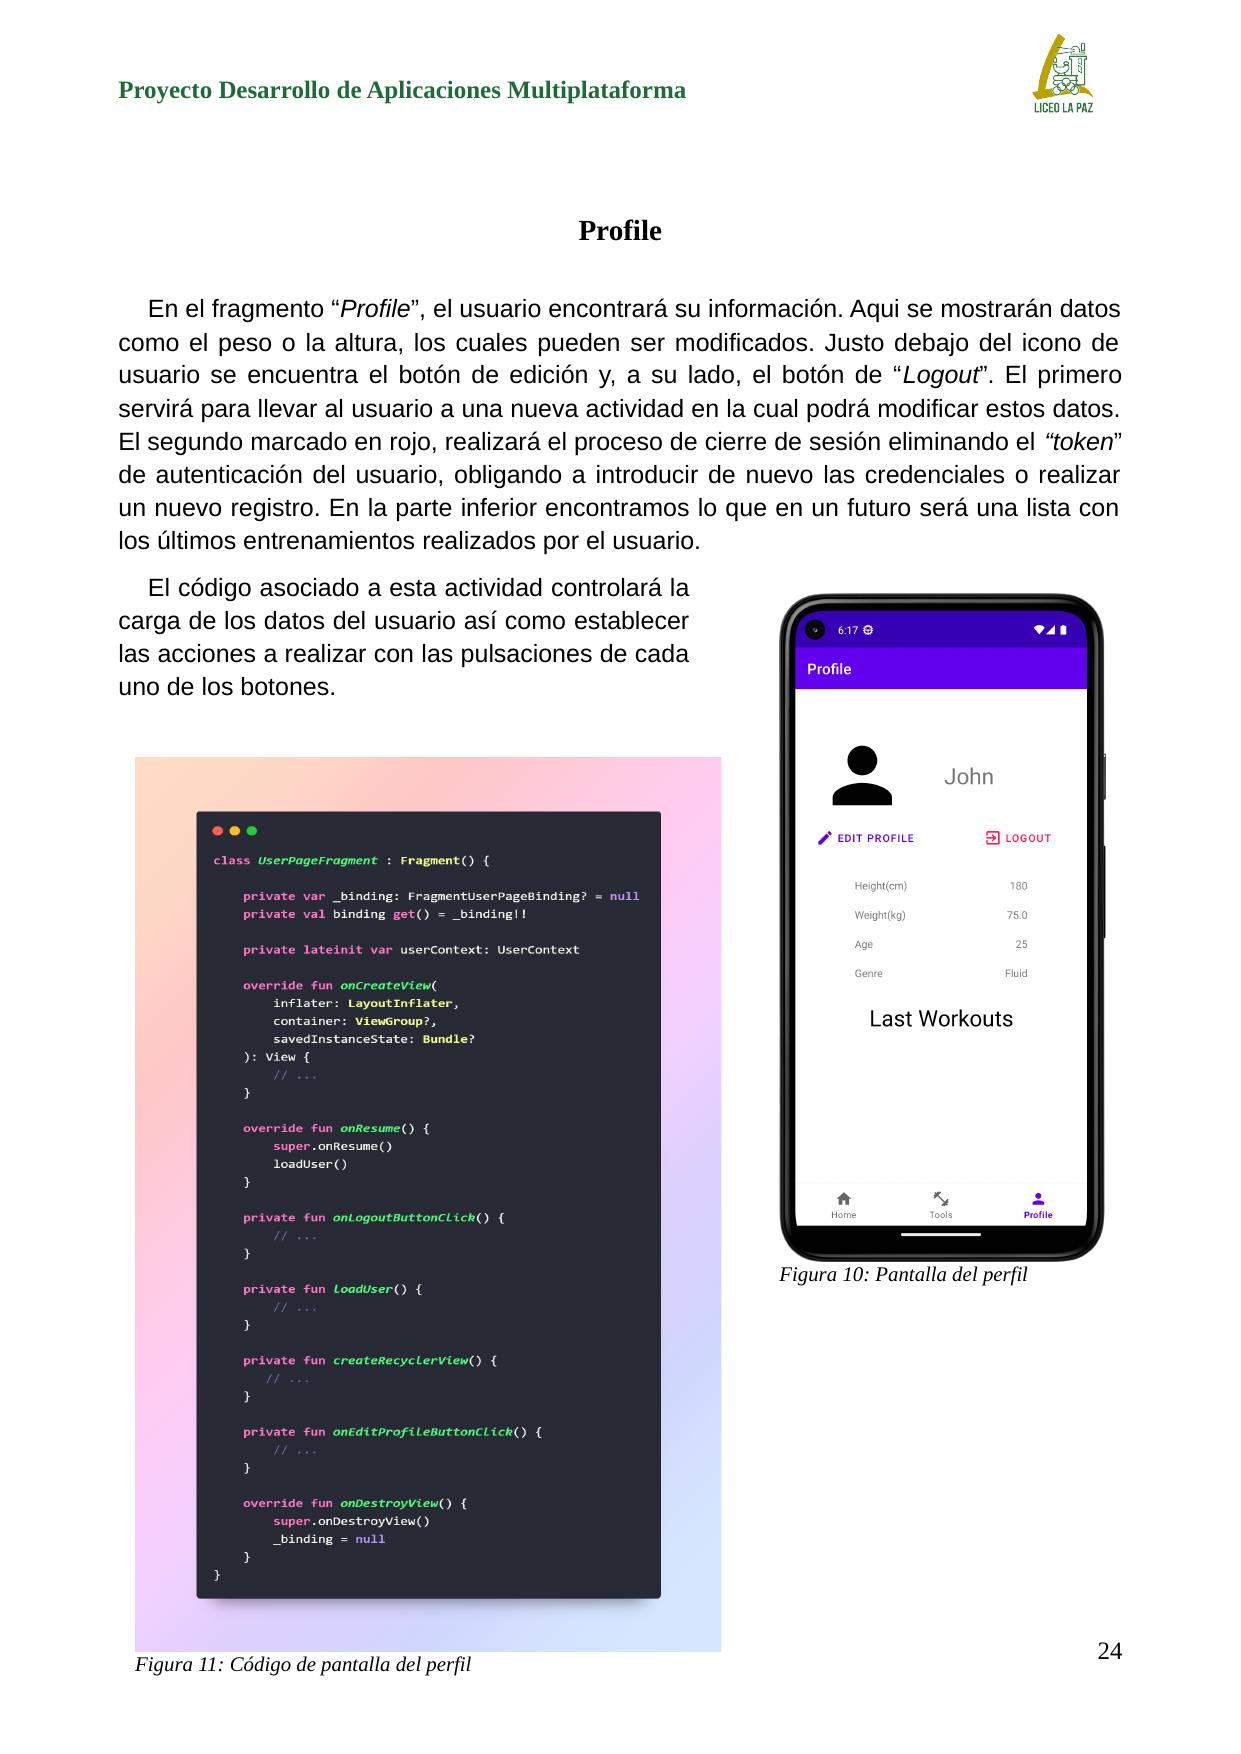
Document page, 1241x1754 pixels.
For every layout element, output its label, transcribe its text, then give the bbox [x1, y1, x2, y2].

text Figura 10: Pantalla del perfil [779, 1262, 1106, 1286]
text En el fragmento “Profile”, el usuario encontrará su información. Aqui se mostrarán datos como el peso o la altura, los cuales pueden ser modificados. Justo debajo del icono de usuario se encuentra el botón de edición y, a su lado, el botón de “Logout”. El primero servirá para llevar al usuario a una nueva actividad en la cual podrá modificar estos datos. El segundo marcado en rojo, realizará el proceso de cierre de sesión eliminando el “token” de autenticación del usuario, obligando a introducir de nuevo las credenciales o realizar un nuevo registro. En la parte inferior encontramos lo que en un futuro será una lista con los últimos entrenamientos realizados por el usuario. [118, 294, 1122, 554]
picture [135, 757, 722, 1652]
picture [1025, 26, 1100, 121]
text El código asociado a esta actividad controlará la carga de los datos del usuario así como establecer las acciones a realizar con las pulsaciones de cada uno de los botones. [118, 573, 1122, 701]
text Figura 11: Código de pantalla del perfil [135, 1652, 721, 1676]
subtitle Profile [118, 213, 1122, 247]
picture [779, 593, 1106, 1262]
